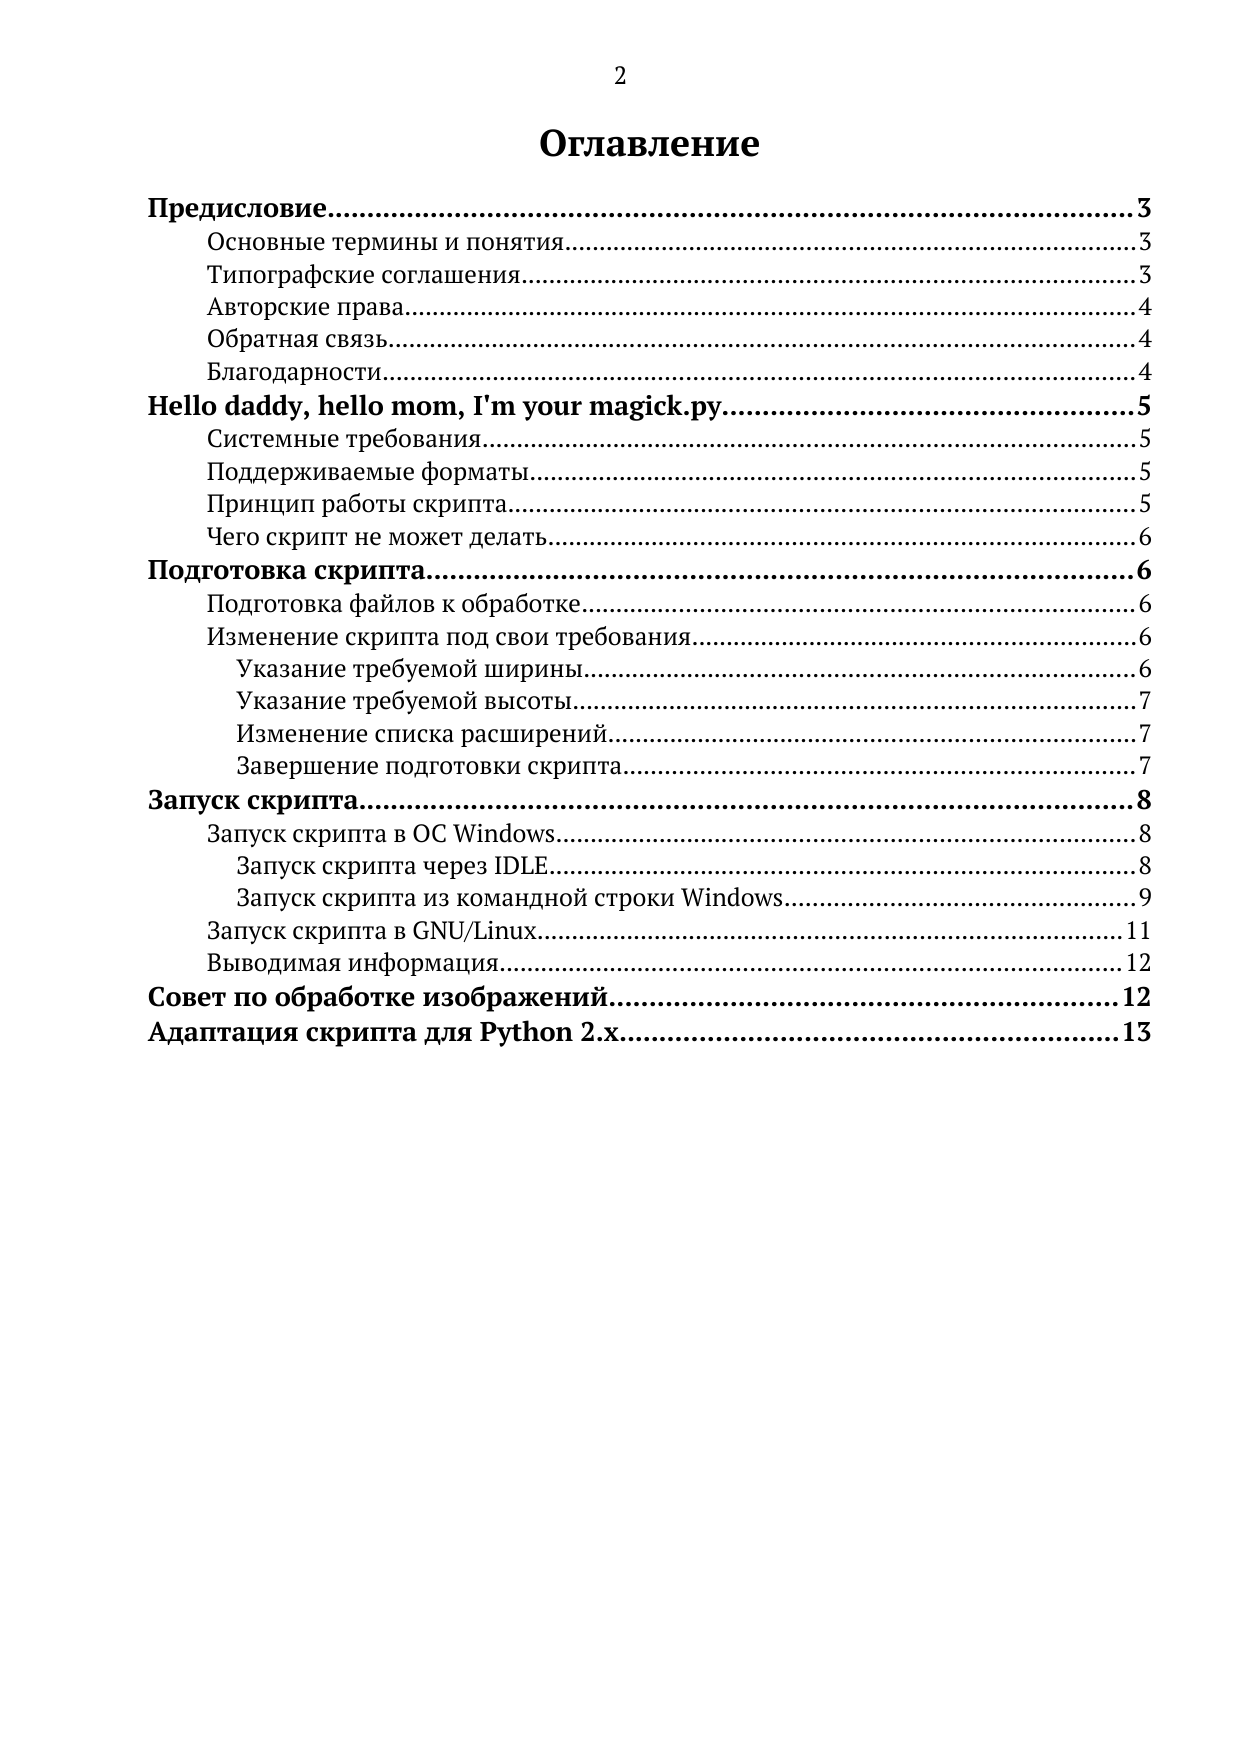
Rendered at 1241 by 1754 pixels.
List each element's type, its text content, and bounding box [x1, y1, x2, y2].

subtitle Оглавление [148, 118, 1152, 167]
text Основные термины и понятия 3 [207, 225, 1152, 258]
text Чего скрипт не может делать 6 [207, 519, 1152, 552]
text Запуск скрипта из командной строки Windows 9 [236, 881, 1152, 914]
text Предисловие 3 [148, 190, 1152, 225]
text Указание требуемой высоты 7 [236, 684, 1152, 717]
text Подготовка файлов к обработке 6 [207, 587, 1152, 619]
text Указание требуемой ширины 6 [236, 652, 1152, 684]
text Поддерживаемые форматы 5 [207, 455, 1152, 487]
text Благодарности 4 [207, 355, 1152, 387]
text Совет по обработке изображений 12 [148, 978, 1152, 1014]
text Запуск скрипта в ОС Windows 8 [207, 817, 1152, 849]
text Системные требования 5 [207, 422, 1152, 455]
text Авторские права 4 [207, 290, 1152, 322]
text Запуск скрипта 8 [148, 781, 1152, 817]
text Адаптация скрипта для Python 2.x 13 [148, 1014, 1152, 1049]
text Изменение скрипта под свои требования 6 [207, 619, 1152, 652]
text Завершение подготовки скрипта 7 [236, 749, 1152, 781]
text Запуск скрипта в GNU/Linux 11 [207, 914, 1152, 946]
text Изменение списка расширений 7 [236, 717, 1152, 749]
text Подготовка скрипта 6 [148, 552, 1152, 587]
text Типографские соглашения 3 [207, 258, 1152, 290]
text Принцип работы скрипта 5 [207, 487, 1152, 519]
text Выводимая информация 12 [207, 946, 1152, 978]
text Hello daddy, hello mom, I'm your magick.py 5 [148, 387, 1152, 422]
text Обратная связь 4 [207, 322, 1152, 355]
text Запуск скрипта через IDLE 8 [236, 849, 1152, 881]
